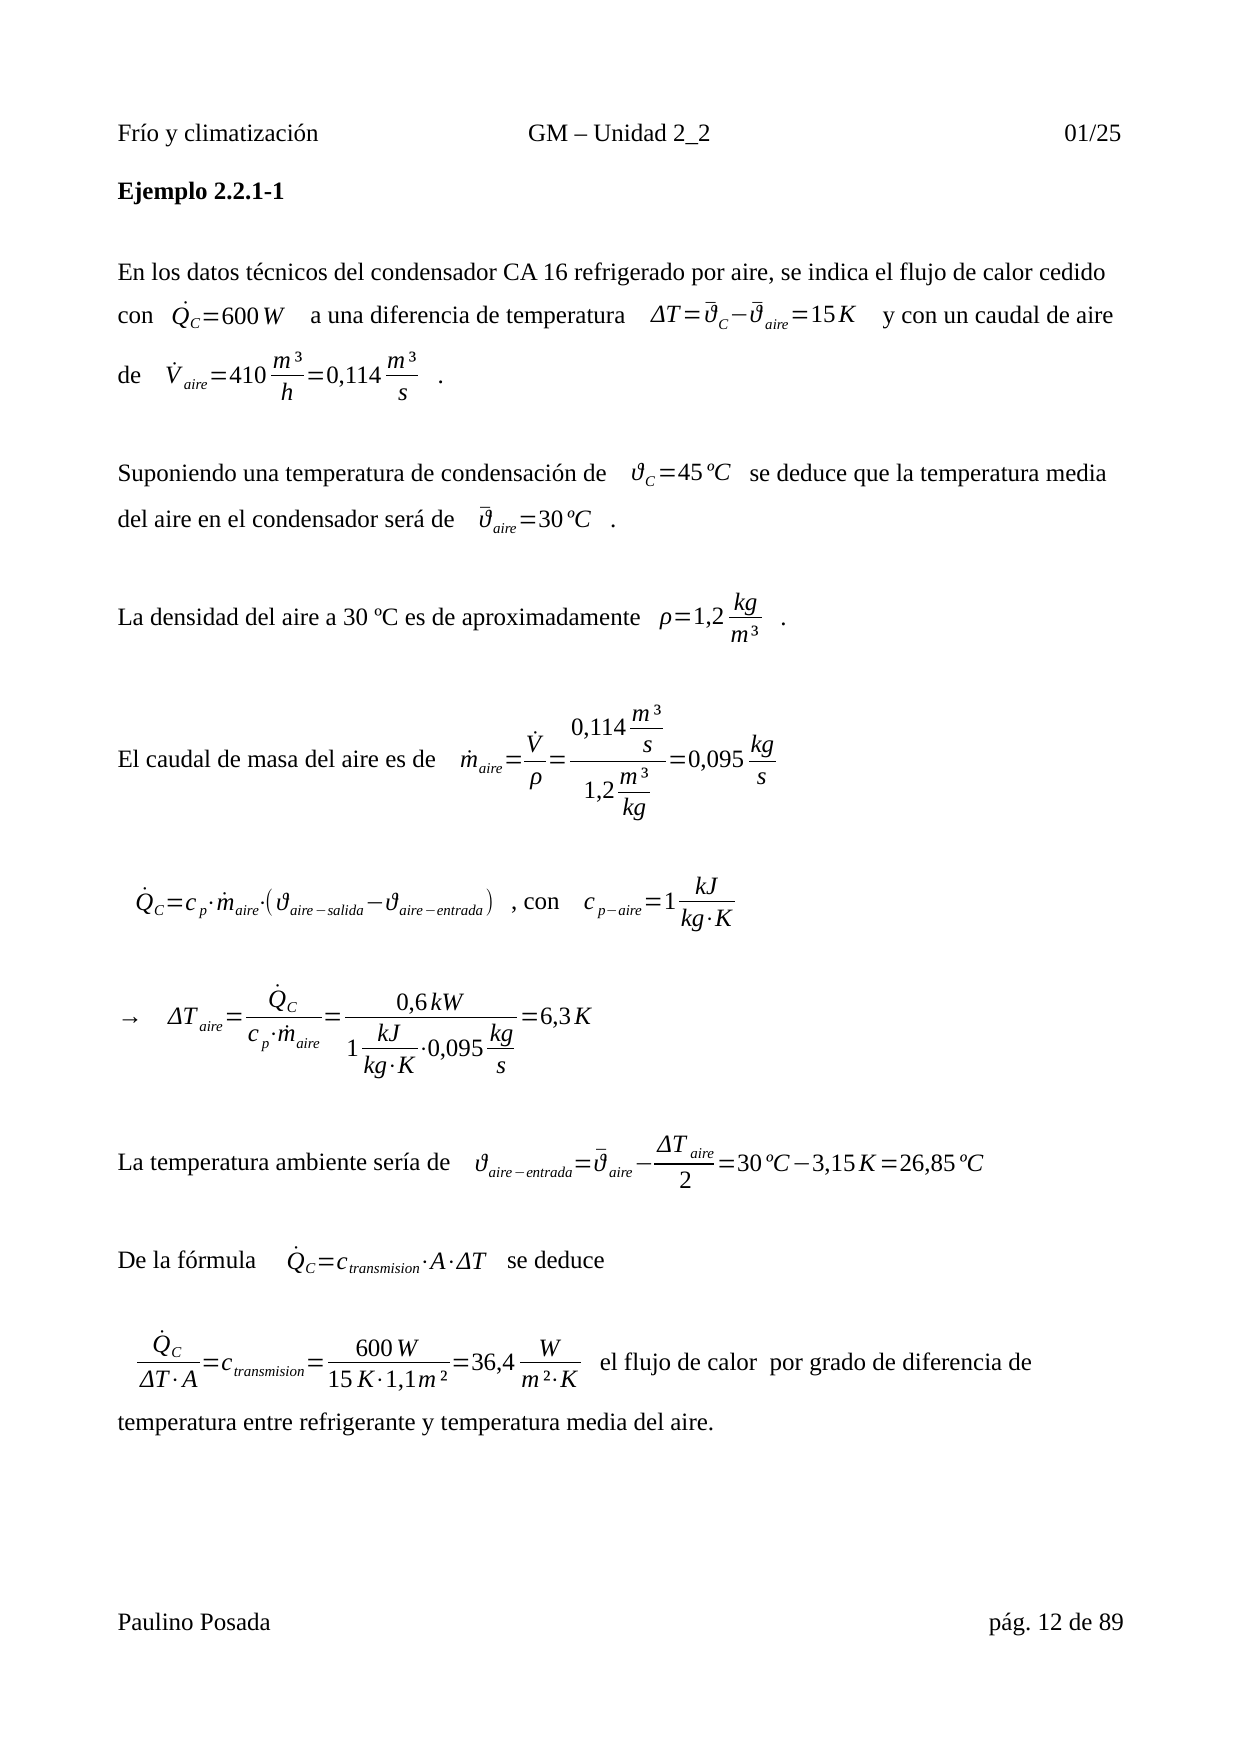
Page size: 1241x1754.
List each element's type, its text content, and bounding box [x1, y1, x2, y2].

text En los datos técnicos del condensador CA 16 refrigerado por aire, se indica el flujo de calor cedido con a una diferencia de temperatura y con un caudal de aire de . [117, 257, 1123, 406]
text Ejemplo 2.2.1-1 [117, 176, 1123, 205]
text , con [117, 873, 1123, 932]
text La temperatura ambiente sería de [117, 1130, 1123, 1193]
text Suponiendo una temperatura de condensación de se deduce que la temperatura media del aire en el condensador será de . [117, 458, 1123, 537]
text El caudal de masa del aire es de [117, 700, 1123, 821]
text De la fórmula se deduce [117, 1245, 1123, 1277]
text el flujo de calor por grado de diferencia de temperatura entre refrigerante y temperatura media del aire. [117, 1329, 1123, 1436]
text → [117, 984, 1123, 1078]
text La densidad del aire a 30 ºC es de aproximadamente. [117, 589, 1123, 648]
